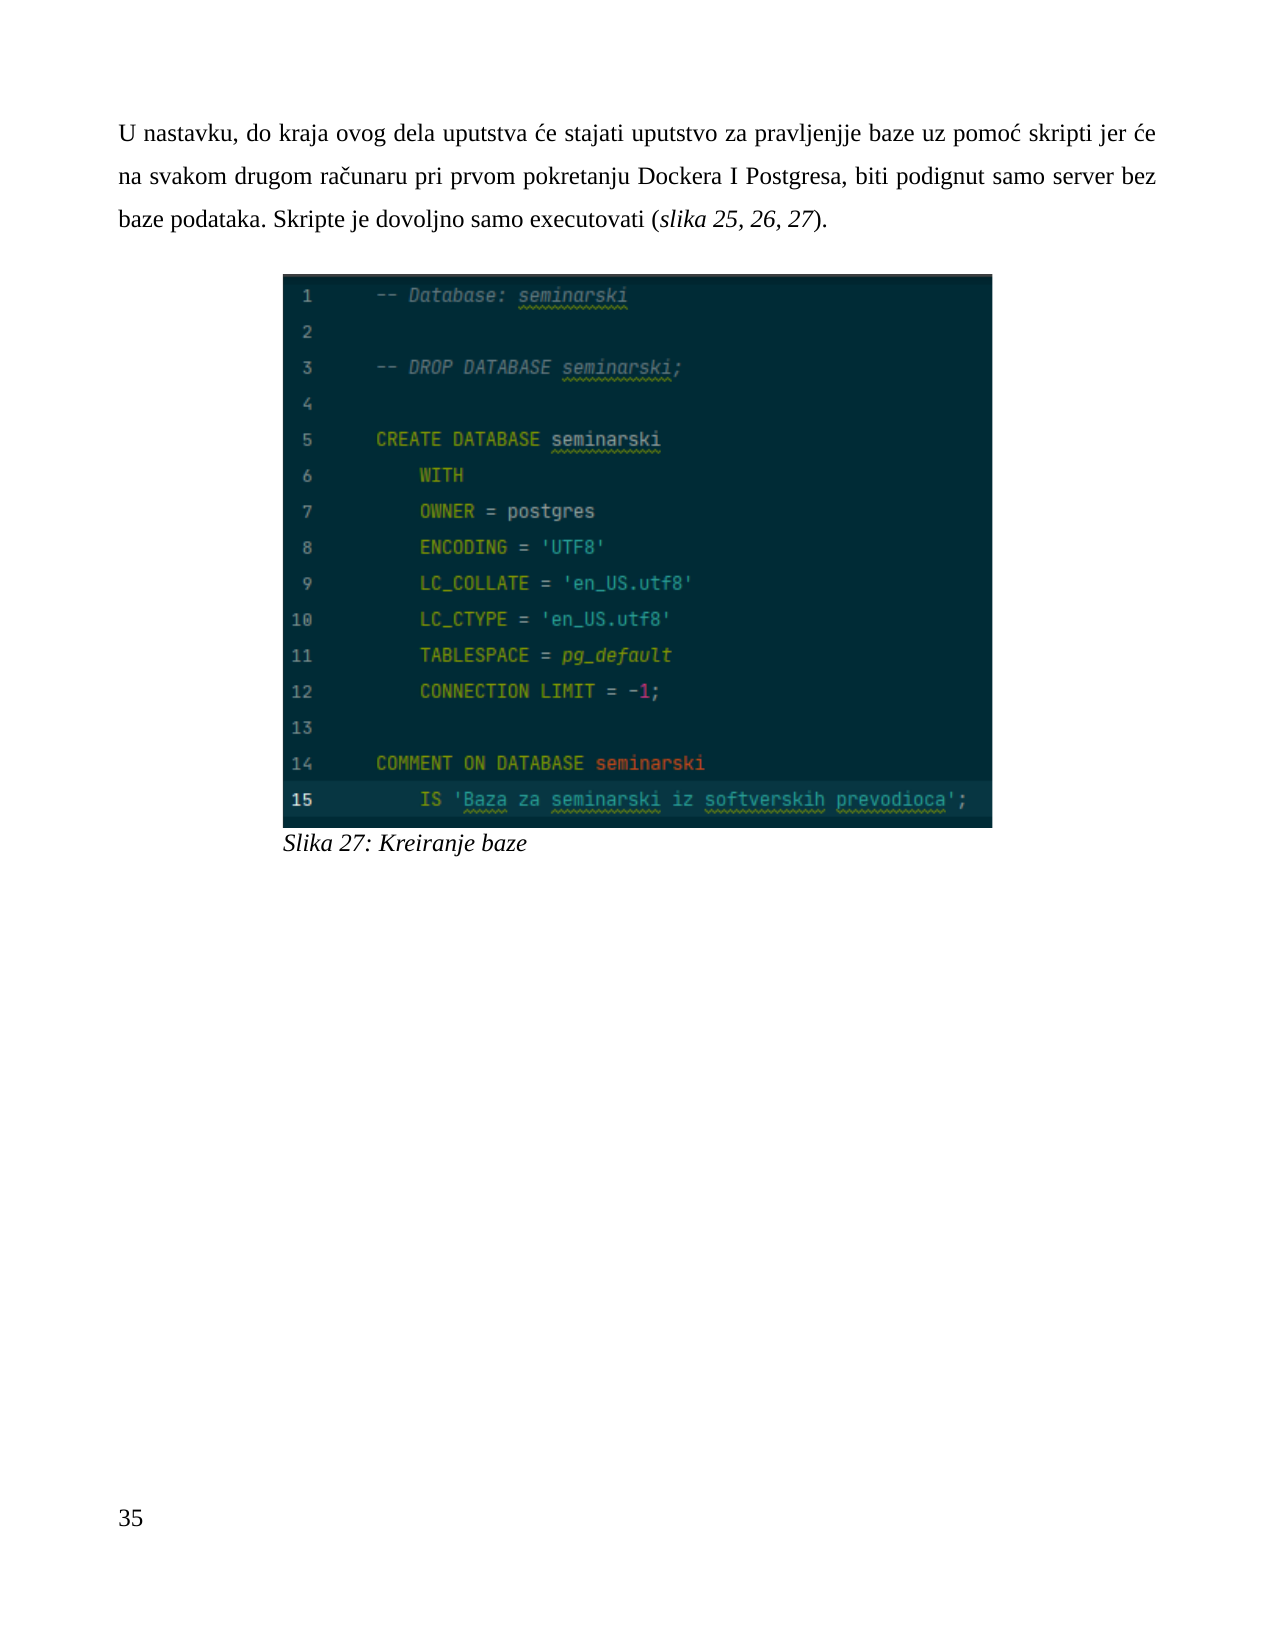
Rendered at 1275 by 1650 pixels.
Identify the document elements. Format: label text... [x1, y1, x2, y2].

picture [596, 759, 628, 770]
picture [552, 615, 573, 626]
picture [420, 540, 474, 554]
picture [303, 542, 311, 554]
picture [518, 305, 628, 309]
picture [420, 432, 441, 446]
picture [587, 431, 594, 446]
picture [293, 758, 299, 770]
picture [542, 504, 551, 518]
picture [518, 756, 529, 770]
picture [453, 612, 463, 626]
picture [663, 755, 704, 770]
picture [564, 540, 572, 554]
picture [520, 291, 551, 302]
picture [488, 360, 497, 373]
picture [630, 755, 638, 770]
picture [652, 576, 660, 590]
picture [595, 648, 649, 665]
picture [421, 612, 441, 626]
picture [562, 651, 594, 665]
picture [662, 648, 671, 662]
picture [574, 540, 583, 554]
picture [529, 756, 583, 770]
picture [629, 363, 638, 373]
picture [498, 360, 552, 374]
picture [644, 580, 649, 590]
picture [420, 648, 430, 662]
picture [663, 359, 670, 374]
picture [475, 432, 485, 446]
picture [303, 578, 312, 589]
picture [376, 432, 419, 446]
picture [486, 432, 540, 446]
picture [508, 507, 540, 521]
picture [630, 432, 649, 446]
picture [293, 722, 299, 734]
picture [304, 362, 311, 374]
picture [304, 290, 311, 302]
picture [420, 504, 474, 518]
picture [564, 363, 595, 374]
picture [554, 287, 560, 302]
picture [293, 614, 300, 626]
picture [304, 650, 311, 662]
picture [293, 650, 300, 662]
text U nastavku, do kraja ovog dela uputstva će stajati uputstvo za pravljenjje baze uz pomoć skripti jer će na svakom drugom računaru pri prvom pokretanju Dockera I Postgresa, biti podignut samo server bez baze podataka. Skripte je dovoljno samo executovati (slika 25, 26, 27). [118, 118, 1157, 233]
picture [619, 578, 627, 590]
picture [476, 360, 485, 373]
picture [303, 758, 311, 769]
picture [433, 288, 441, 295]
picture [641, 684, 649, 698]
picture [666, 576, 671, 589]
picture [304, 506, 312, 517]
picture [607, 363, 627, 374]
picture [304, 326, 311, 338]
picture [574, 579, 595, 590]
picture [541, 684, 551, 698]
picture [588, 540, 595, 554]
picture [303, 614, 312, 626]
picture [476, 291, 496, 302]
picture [641, 363, 649, 374]
picture [651, 360, 660, 373]
picture [420, 468, 463, 482]
picture [552, 507, 595, 521]
picture [376, 756, 452, 770]
picture [303, 470, 311, 482]
picture [597, 359, 604, 374]
picture [651, 648, 659, 662]
picture [303, 434, 311, 446]
picture [410, 288, 430, 302]
picture [563, 291, 584, 302]
picture [553, 435, 584, 446]
picture [410, 360, 453, 374]
picture [596, 435, 627, 446]
picture [464, 756, 485, 770]
text Slika 27: Kreiranje baze [283, 828, 992, 856]
picture [589, 612, 595, 626]
picture [585, 288, 615, 302]
picture [639, 759, 660, 770]
picture [598, 614, 606, 626]
picture [304, 686, 311, 698]
picture [453, 576, 507, 590]
picture [420, 684, 485, 698]
picture [497, 756, 518, 770]
picture [630, 612, 638, 626]
picture [622, 615, 627, 626]
picture [282, 274, 993, 828]
picture [508, 576, 529, 590]
picture [464, 612, 507, 626]
picture [443, 288, 474, 302]
picture [465, 360, 474, 374]
picture [673, 576, 682, 590]
picture [303, 398, 311, 409]
picture [562, 377, 671, 381]
picture [293, 686, 300, 698]
picture [421, 576, 441, 590]
picture [552, 684, 595, 698]
picture [611, 576, 617, 590]
picture [644, 612, 649, 625]
picture [551, 449, 660, 453]
picture [476, 540, 507, 554]
picture [619, 287, 626, 302]
picture [486, 684, 529, 698]
picture [654, 612, 660, 626]
picture [652, 431, 660, 446]
picture [304, 722, 311, 734]
picture [453, 432, 474, 446]
picture [431, 648, 529, 662]
